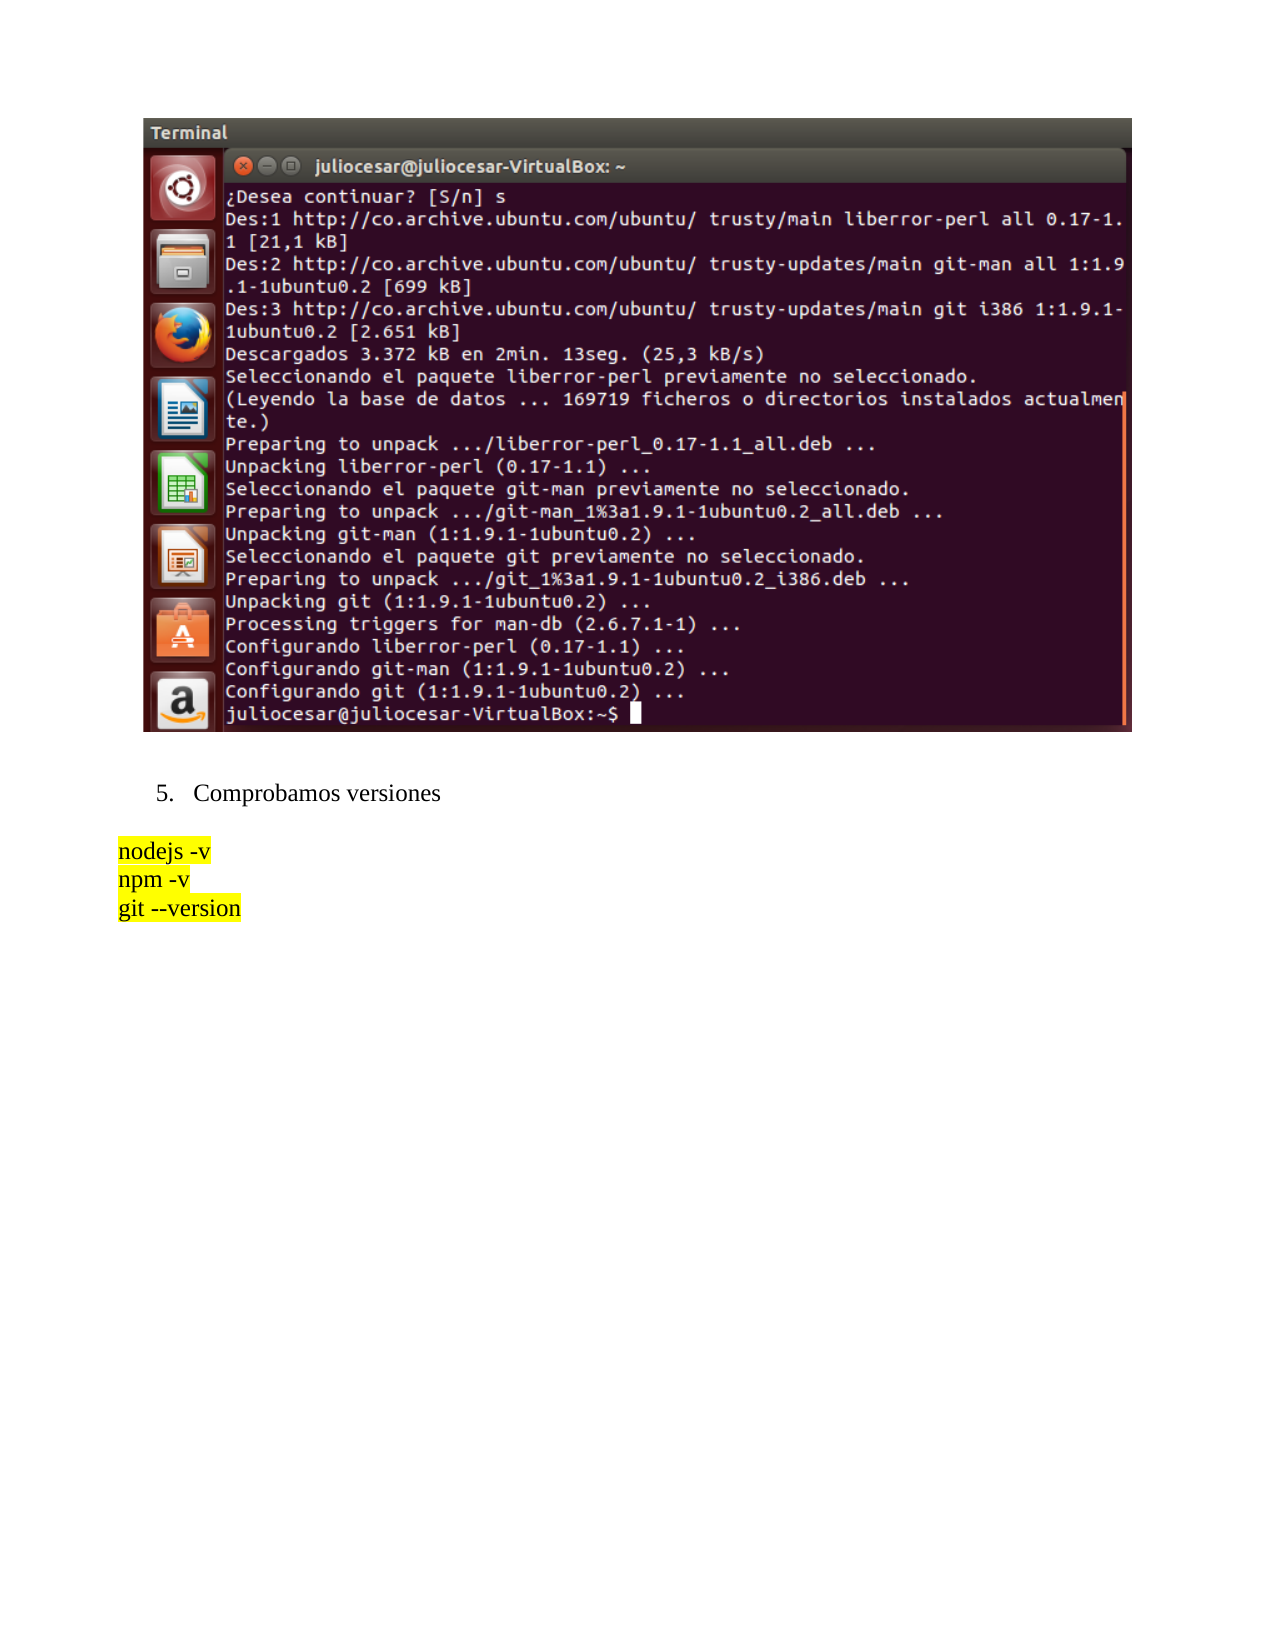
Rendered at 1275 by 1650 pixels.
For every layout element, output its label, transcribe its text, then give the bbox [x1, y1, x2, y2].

picture [143, 118, 1132, 732]
text git --version [118, 893, 1157, 922]
list Comprobamos versiones [156, 778, 1157, 807]
text npm -v [118, 864, 1157, 893]
text nodejs -v [118, 836, 1157, 864]
